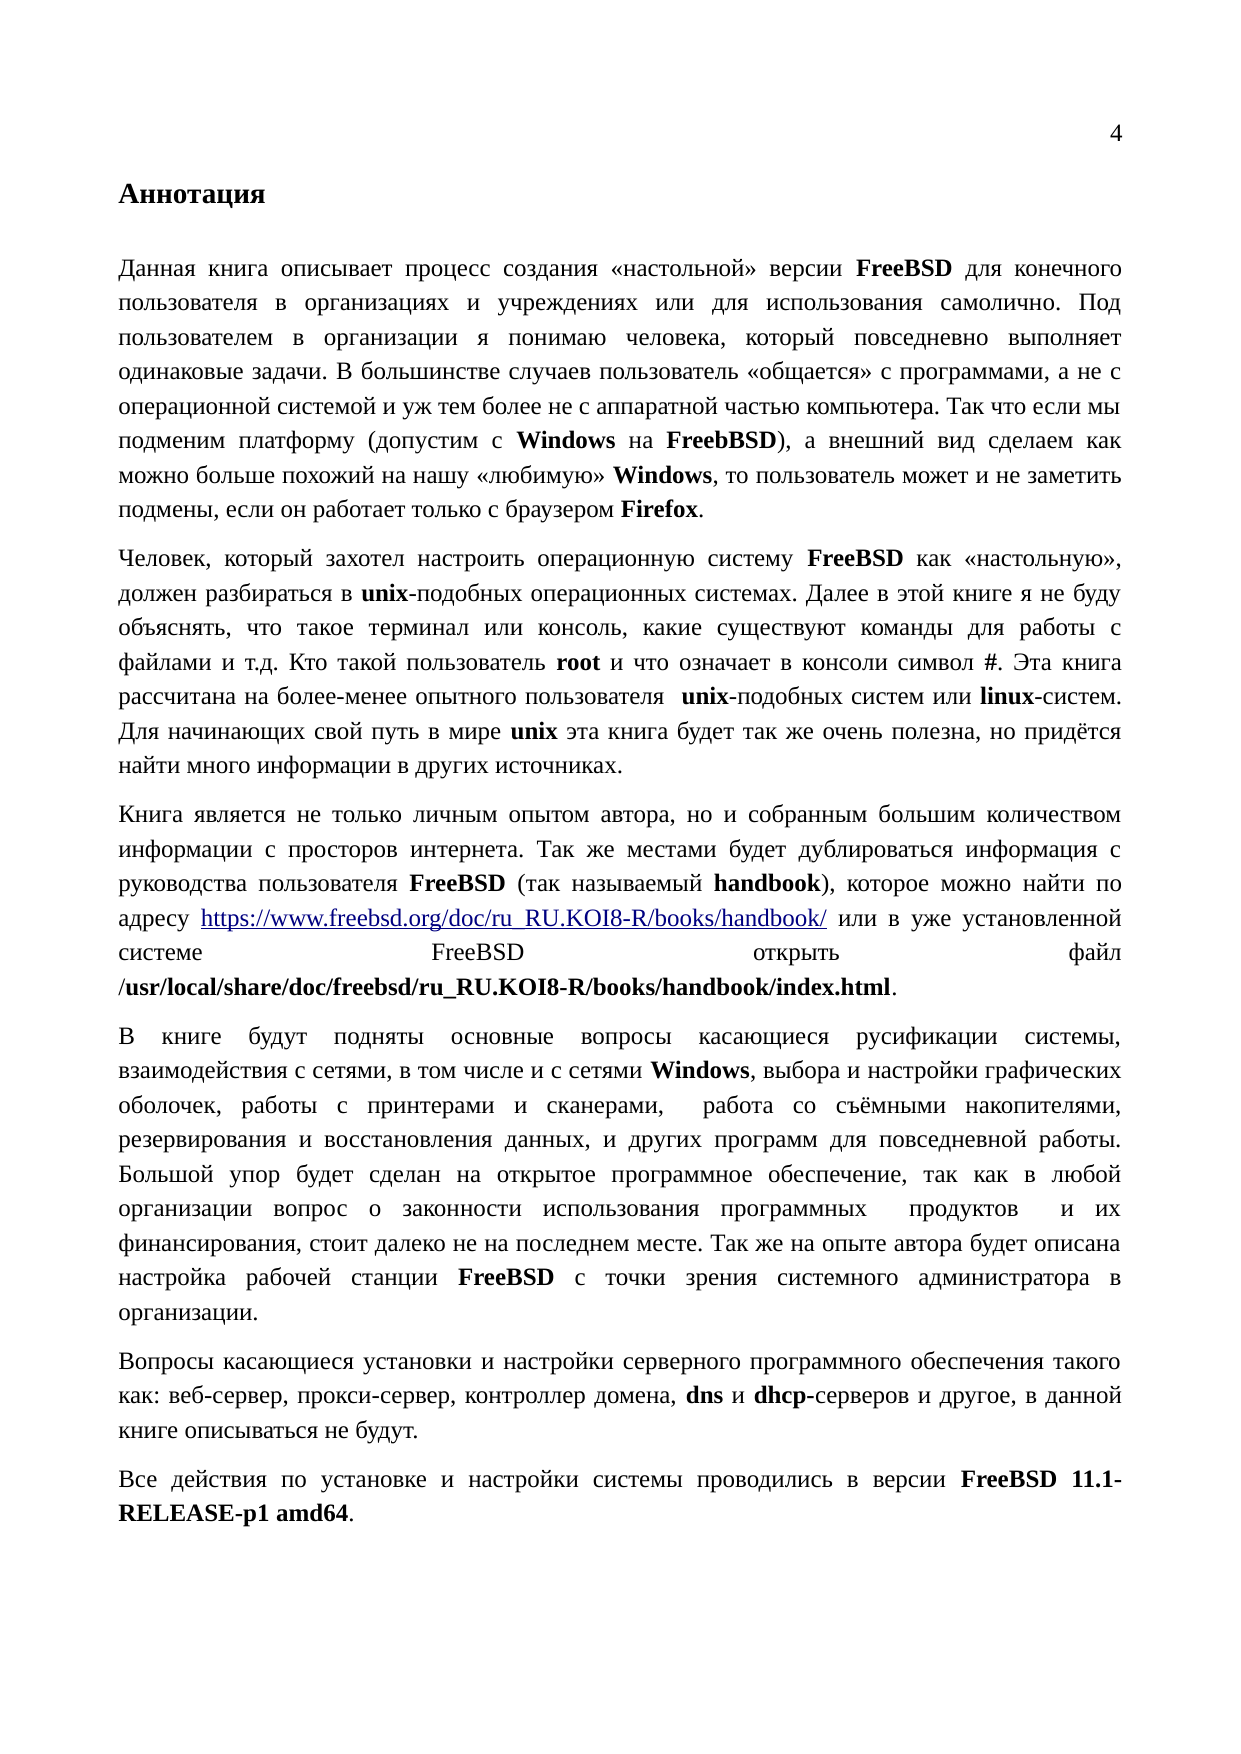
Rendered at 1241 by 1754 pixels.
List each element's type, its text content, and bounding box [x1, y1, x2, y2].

text Все действия по установке и настройки системы проводились в версии FreeBSD 11.1-RELEASE-p1 amd64. [118, 1464, 1122, 1527]
text Данная книга описывает процесс создания «настольной» версии FreeBSD для конечного пользователя в организациях и учреждениях или для использования самолично. Под пользователем в организации я понимаю человека, который повседневно выполняет одинаковые задачи. В большинстве случаев пользователь «общается» с программами, а не с операционной системой и уж тем более не с аппаратной частью компьютера. Так что если мы подменим платформу (допустим с Windows на FreebBSD), а внешний вид сделаем как можно больше похожий на нашу «любимую» Windows, то пользователь может и не заметить подмены, если он работает только с браузером Firefox. [118, 253, 1122, 523]
text Книга является не только личным опытом автора, но и собранным большим количеством информации с просторов интернета. Так же местами будет дублироваться информация с руководства пользователя FreeBSD (так называемый handbook), которое можно найти по адресу https://www.freebsd.org/doc/ru_RU.KOI8-R/books/handbook/ или в уже установленной системе FreeBSD открыть файл /usr/local/share/doc/freebsd/ru_RU.KOI8-R/books/handbook/index.html. [118, 799, 1122, 1001]
text В книге будут подняты основные вопросы касающиеся русификации системы, взаимодействия с сетями, в том числе и с сетями Windows, выбора и настройки графических оболочек, работы с принтерами и сканерами, работа со съёмными накопителями, резервирования и восстановления данных, и других программ для повседневной работы. Большой упор будет сделан на открытое программное обеспечение, так как в любой организации вопрос о законности использования программных продуктов и их финансирования, стоит далеко не на последнем месте. Так же на опыте автора будет описана настройка рабочей станции FreeBSD с точки зрения системного администратора в организации. [118, 1021, 1122, 1325]
text Человек, который захотел настроить операционную систему FreeBSD как «настольную», должен разбираться в unix-подобных операционных системах. Далее в этой книге я не буду объяснять, что такое терминал или консоль, какие существуют команды для работы с файлами и т.д. Кто такой пользователь root и что означает в консоли символ #. Эта книга рассчитана на более-менее опытного пользователя unix-подобных систем или linux-систем. Для начинающих свой путь в мире unix эта книга будет так же очень полезна, но придётся найти много информации в других источниках. [118, 543, 1122, 779]
subtitle Аннотация [118, 176, 1122, 210]
text Вопросы касающиеся установки и настройки серверного программного обеспечения такого как: веб-сервер, прокси-сервер, контроллер домена, dns и dhcp-серверов и другое, в данной книге описываться не будут. [118, 1346, 1122, 1443]
